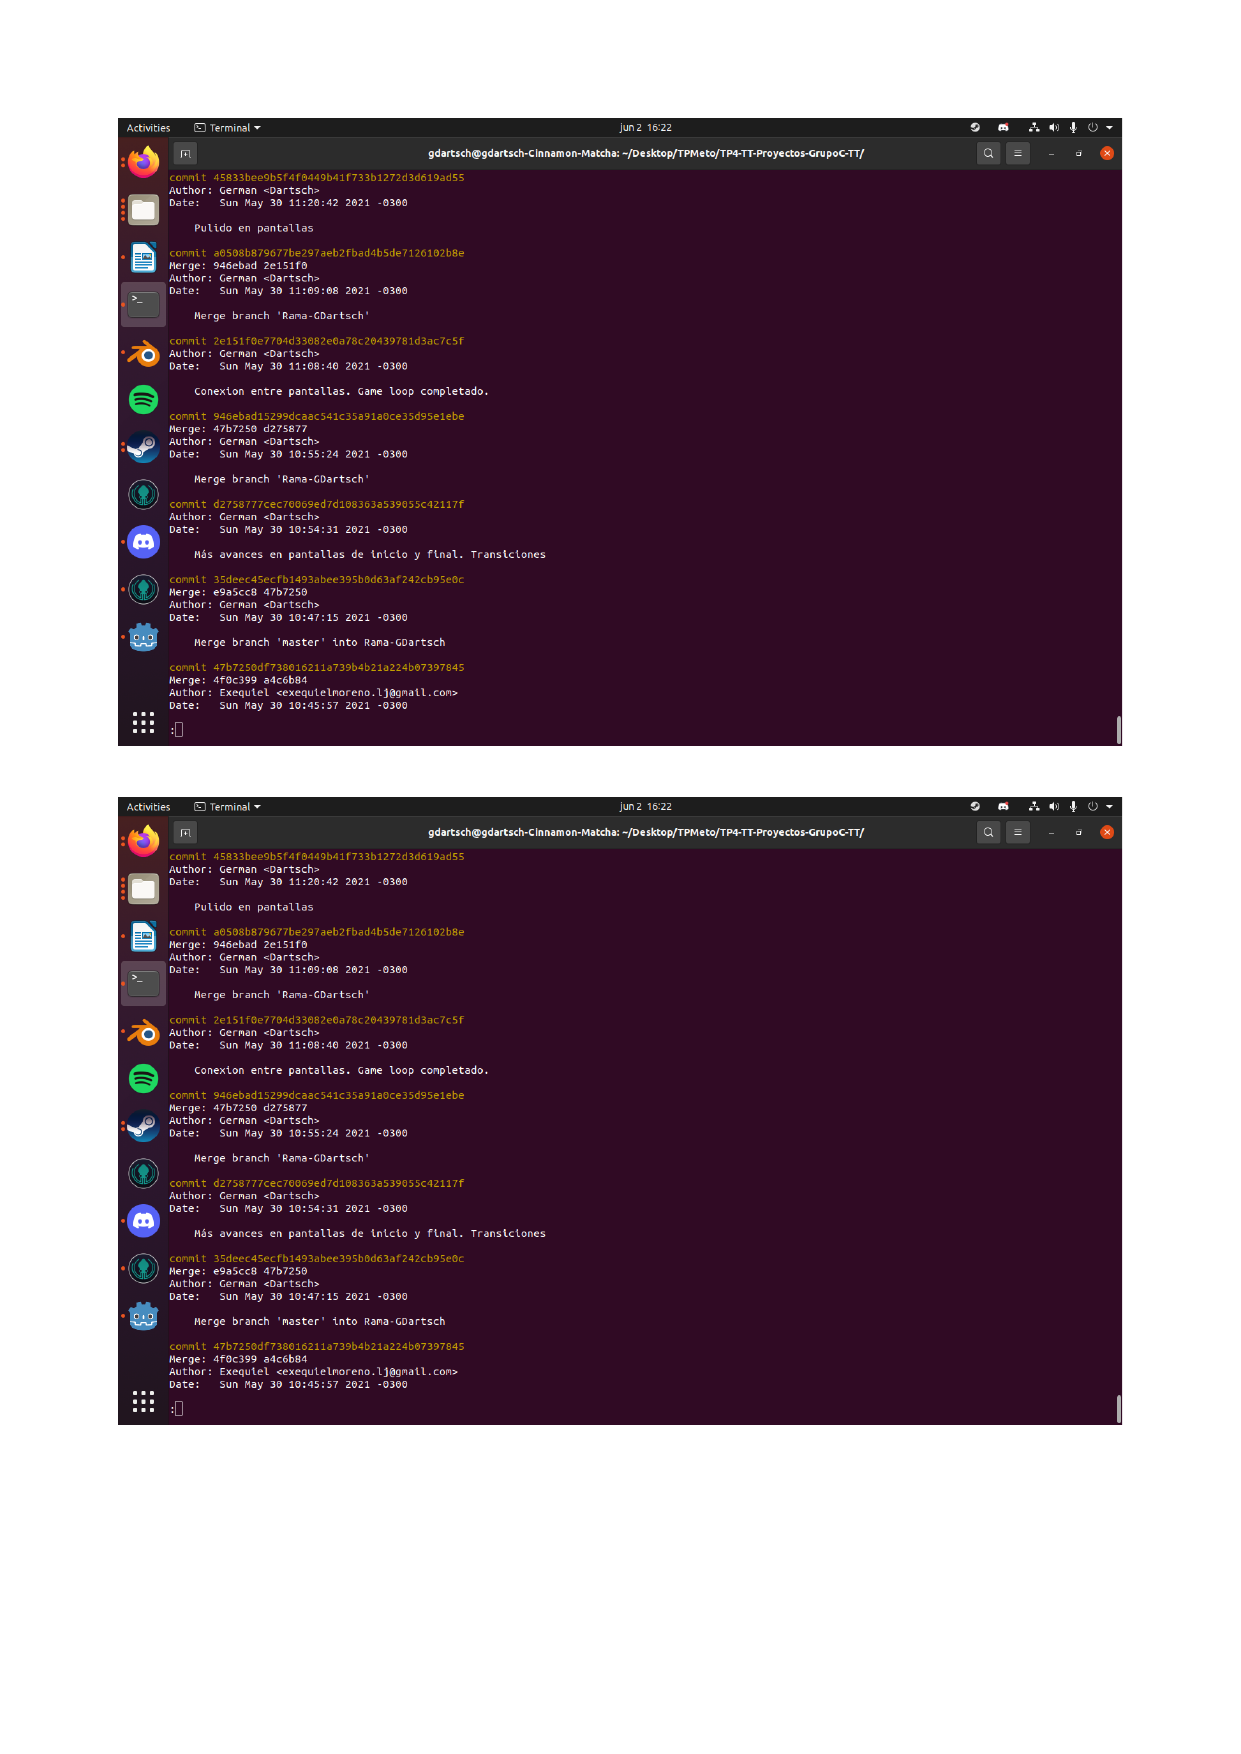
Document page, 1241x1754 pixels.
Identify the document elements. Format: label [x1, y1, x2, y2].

picture [118, 797, 1123, 1425]
picture [118, 118, 1123, 746]
